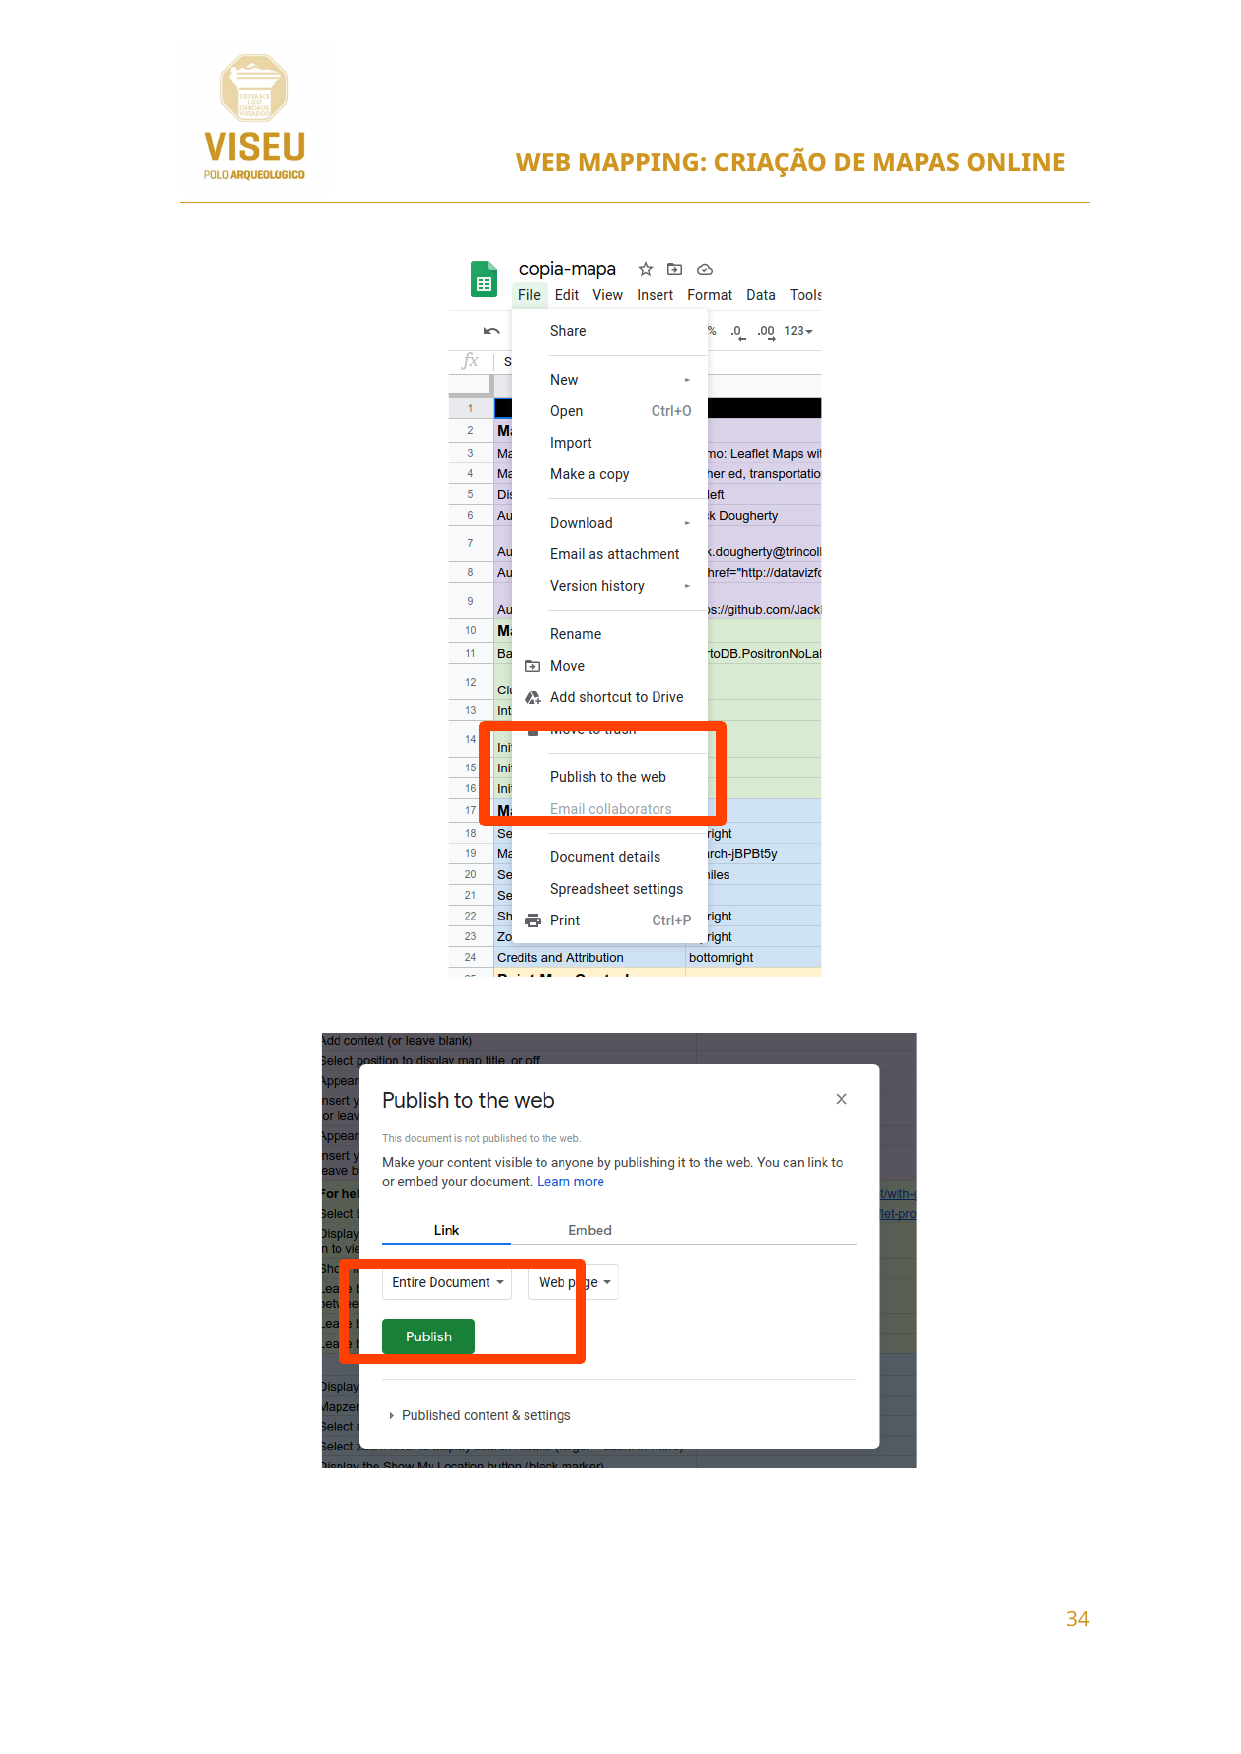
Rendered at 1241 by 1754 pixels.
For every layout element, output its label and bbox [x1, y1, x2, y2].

picture [321, 1033, 917, 1468]
